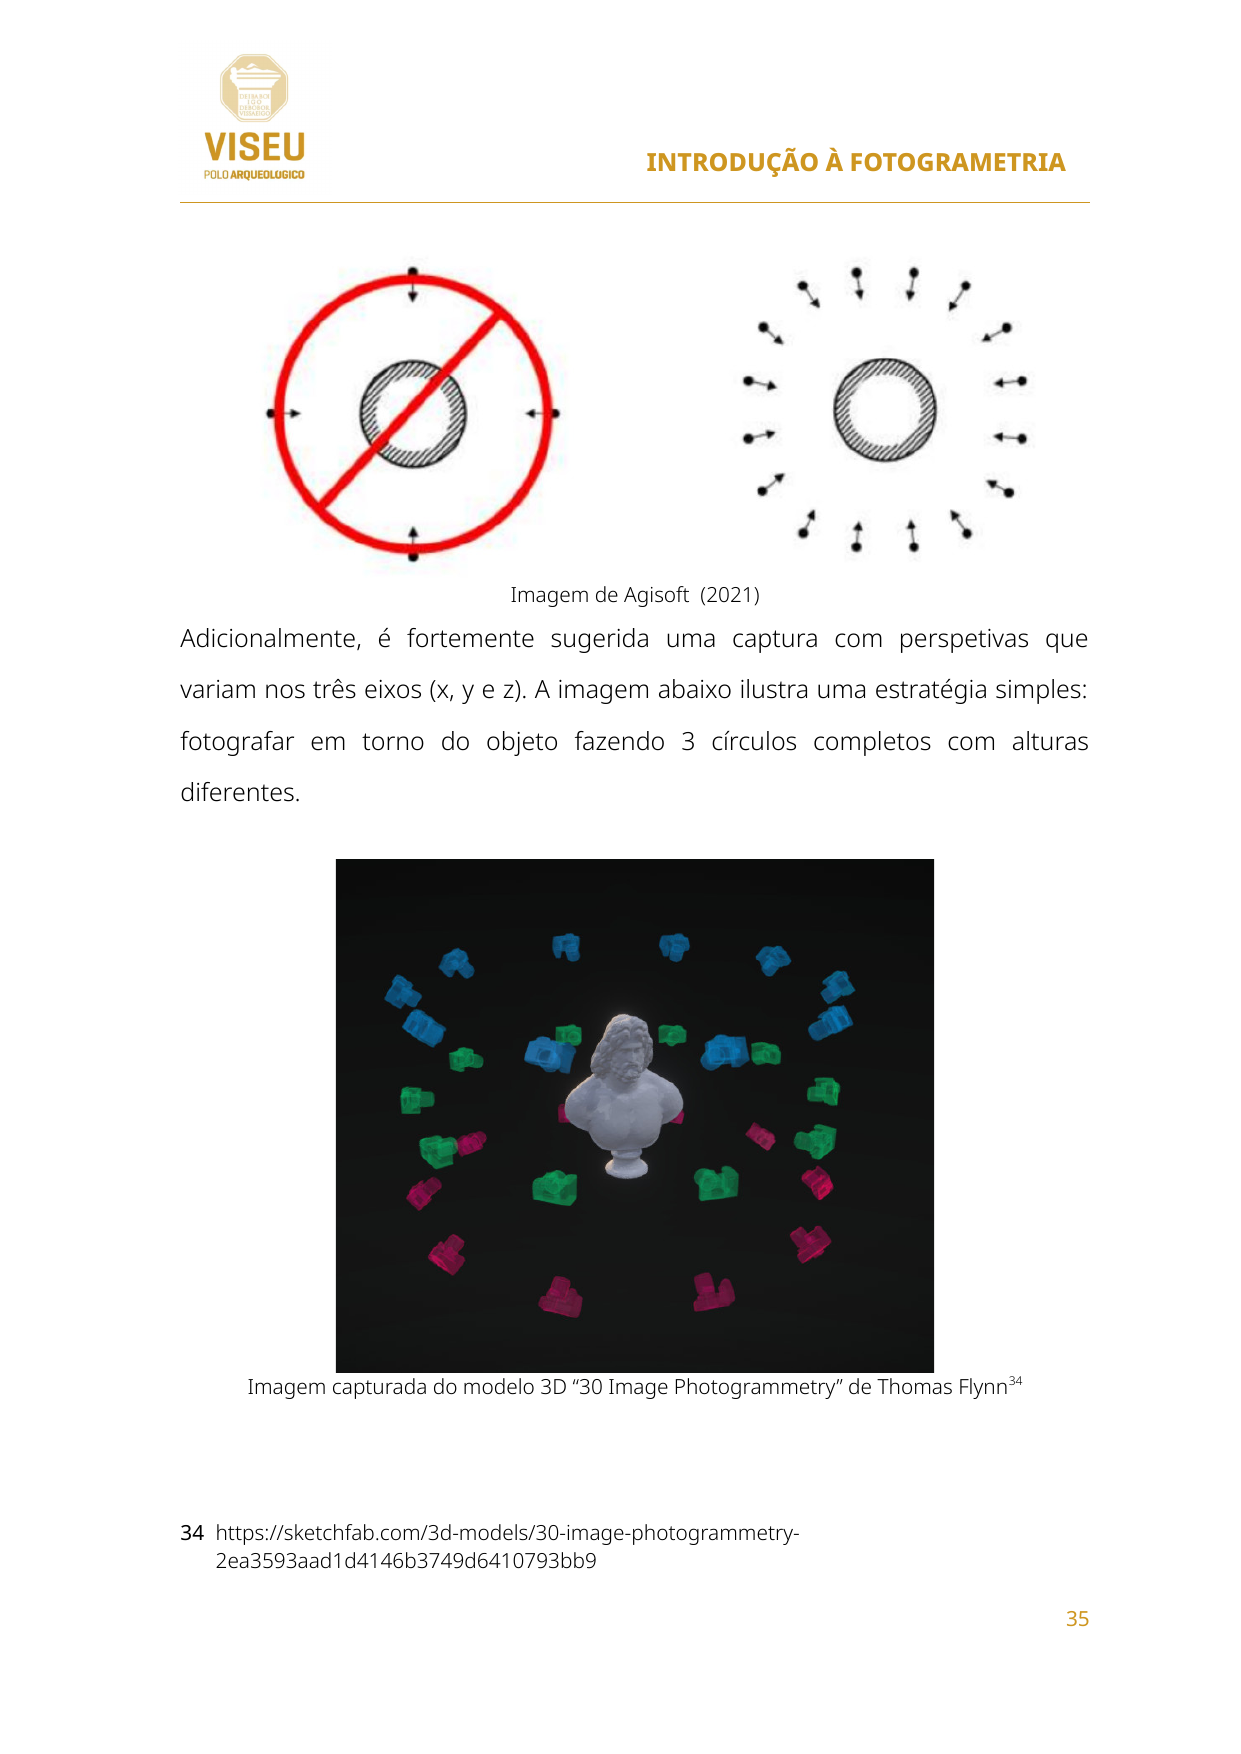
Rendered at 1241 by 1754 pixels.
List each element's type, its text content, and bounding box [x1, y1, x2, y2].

text https://sketchfab.com/3d-models/30-image-photogrammetry-2ea3593aad1d4146b3749d6410793bb9 [180, 1518, 1090, 1575]
picture [180, 228, 1090, 581]
text Imagem capturada do modelo 3D “30 Image Photogrammetry” de Thomas Flynn [180, 852, 1090, 1401]
picture [335, 859, 935, 1373]
text Imagem de Agisoft (2021) [180, 581, 1090, 609]
text Adicionalmente, é fortemente sugerida uma captura com perspetivas que variam nos três eixos (x, y e z). A imagem abaixo ilustra uma estratégia simples: fotografar em torno do objeto fazendo 3 círculos completos com alturas diferentes. [180, 621, 1090, 808]
